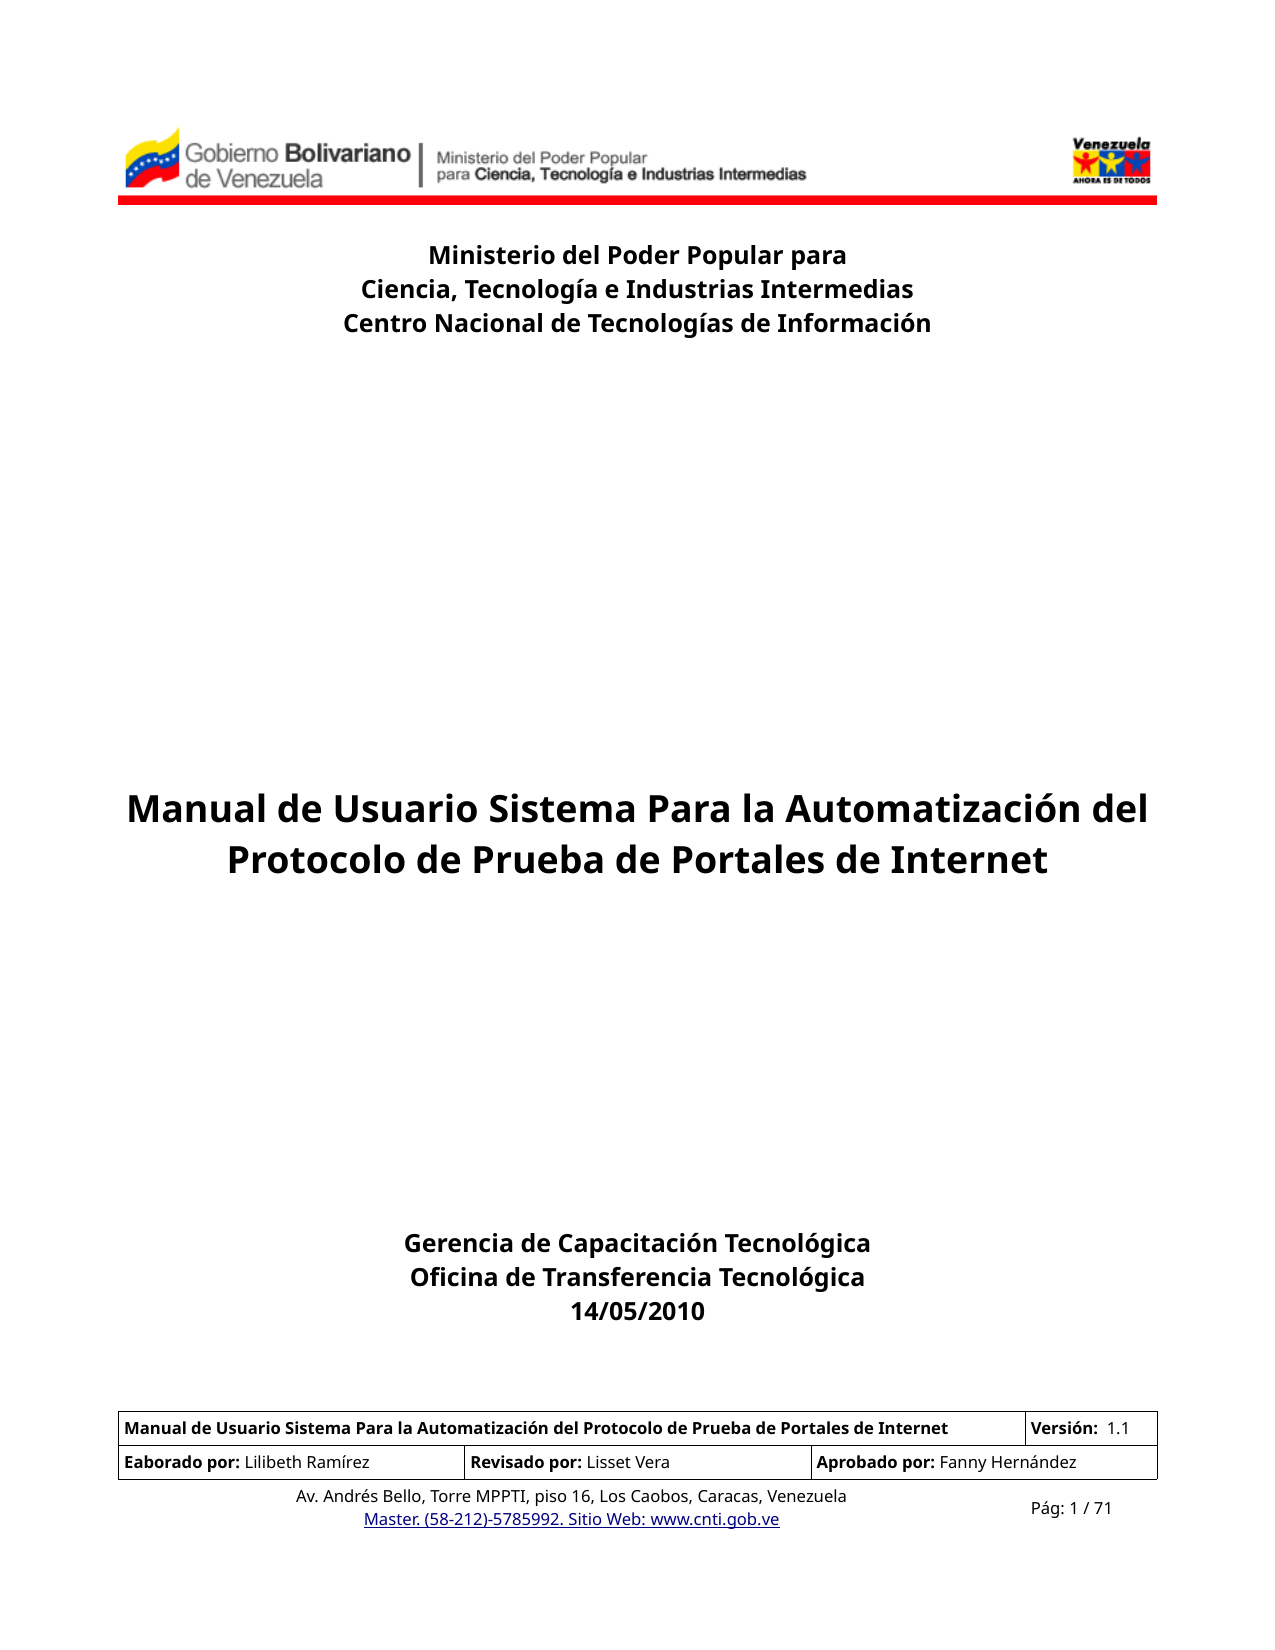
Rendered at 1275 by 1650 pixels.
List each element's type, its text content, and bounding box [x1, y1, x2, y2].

text Manual de Usuario Sistema Para la Automatización del Protocolo de Prueba de Portales de Internet [118, 783, 1157, 885]
picture [118, 119, 1157, 205]
text 14/05/2010 [118, 1293, 1157, 1327]
text Gerencia de Capacitación Tecnológica [118, 1225, 1157, 1259]
text Oficina de Transferencia Tecnológica [118, 1259, 1157, 1293]
text Centro Nacional de Tecnologías de Información [118, 306, 1157, 340]
text Ministerio del Poder Popular para Ciencia, Tecnología e Industrias Intermedias [118, 238, 1157, 306]
